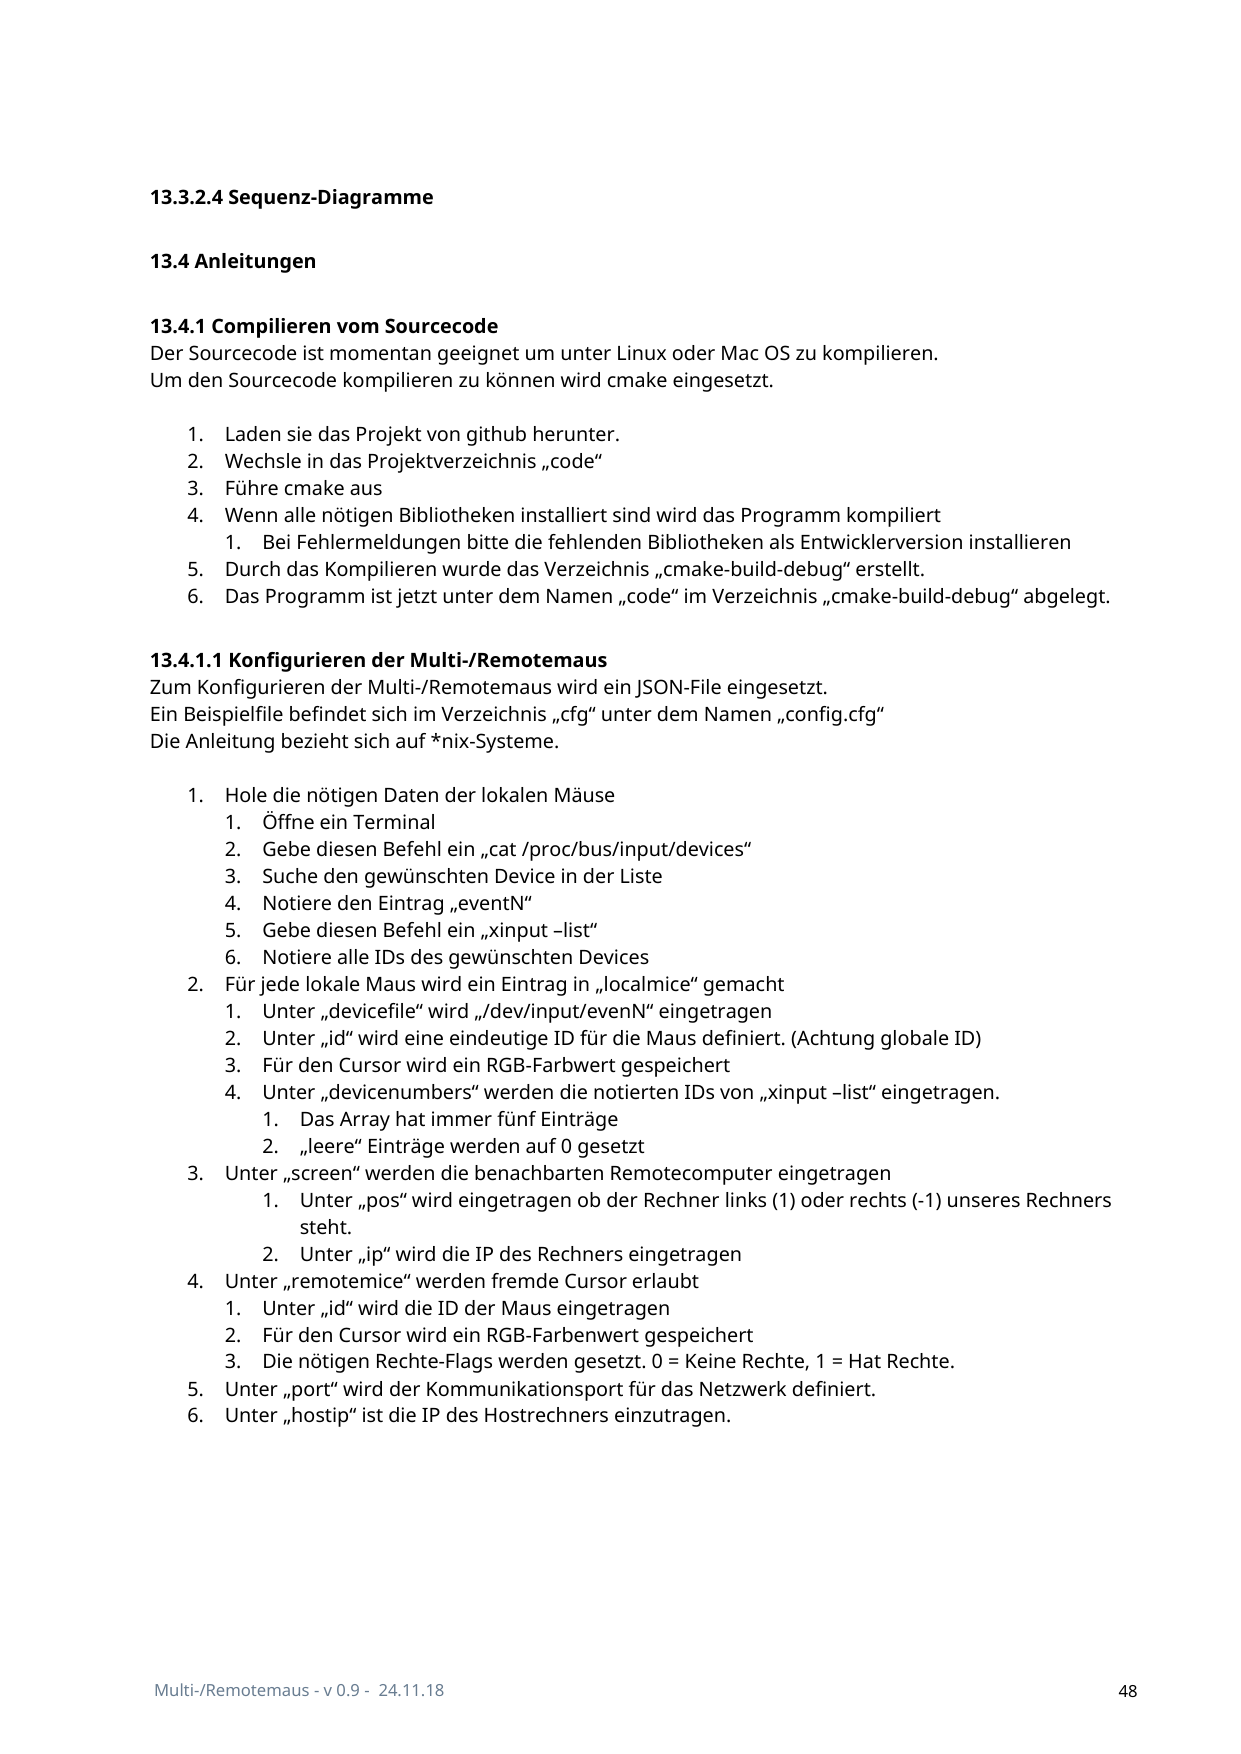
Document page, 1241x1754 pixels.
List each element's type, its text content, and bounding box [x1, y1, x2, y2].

list Hole die nötigen Daten der lokalen Mäuse [187, 781, 1136, 808]
list Die nötigen Rechte-Flags werden gesetzt. 0 = Keine Rechte, 1 = Hat Rechte. [224, 1348, 1136, 1375]
list Laden sie das Projekt von github herunter. [187, 420, 1136, 447]
list Suche den gewünschten Device in der Liste [224, 862, 1136, 889]
subtitle Sequenz-Diagramme [149, 183, 1136, 210]
list Unter „hostip“ ist die IP des Hostrechners einzutragen. [187, 1402, 1136, 1429]
list Gebe diesen Befehl ein „cat /proc/bus/input/devices“ [224, 835, 1136, 862]
list Notiere den Eintrag „eventN“ [224, 889, 1136, 916]
list Unter „devicefile“ wird „/dev/input/evenN“ eingetragen [224, 997, 1136, 1024]
list Für jede lokale Maus wird ein Eintrag in „localmice“ gemacht [187, 970, 1136, 997]
text Zum Konfigurieren der Multi-/Remotemaus wird ein JSON-File eingesetzt. [149, 673, 1136, 700]
list Für den Cursor wird ein RGB-Farbwert gespeichert [224, 1051, 1136, 1078]
text Der Sourcecode ist momentan geeignet um unter Linux oder Mac OS zu kompilieren. [149, 339, 1136, 366]
subtitle Anleitungen [149, 248, 1136, 274]
list Unter „pos“ wird eingetragen ob der Rechner links (1) oder rechts (-1) unseres Rechners steht. [262, 1186, 1136, 1240]
list Unter „remotemice“ werden fremde Cursor erlaubt [187, 1267, 1136, 1294]
list Öffne ein Terminal [224, 808, 1136, 835]
text Die Anleitung bezieht sich auf *nix-Systeme. [149, 727, 1136, 754]
list Wenn alle nötigen Bibliotheken installiert sind wird das Programm kompiliert [187, 501, 1136, 528]
list Notiere alle IDs des gewünschten Devices [224, 943, 1136, 970]
list Das Programm ist jetzt unter dem Namen „code“ im Verzeichnis „cmake-build-debug“ abgelegt. [187, 582, 1136, 609]
list Unter „port“ wird der Kommunikationsport für das Netzwerk definiert. [187, 1375, 1136, 1402]
list Für den Cursor wird ein RGB-Farbenwert gespeichert [224, 1321, 1136, 1348]
list Durch das Kompilieren wurde das Verzeichnis „cmake-build-debug“ erstellt. [187, 555, 1136, 582]
subtitle Compilieren vom Sourcecode [149, 312, 1136, 339]
list Unter „id“ wird eine eindeutige ID für die Maus definiert. (Achtung globale ID) [224, 1024, 1136, 1051]
list „leere“ Einträge werden auf 0 gesetzt [262, 1132, 1136, 1159]
list Führe cmake aus [187, 474, 1136, 501]
list Das Array hat immer fünf Einträge [262, 1105, 1136, 1132]
list Wechsle in das Projektverzeichnis „code“ [187, 447, 1136, 474]
list Unter „id“ wird die ID der Maus eingetragen [224, 1294, 1136, 1321]
list Gebe diesen Befehl ein „xinput –list“ [224, 916, 1136, 943]
list Unter „screen“ werden die benachbarten Remotecomputer eingetragen [187, 1159, 1136, 1186]
text Um den Sourcecode kompilieren zu können wird cmake eingesetzt. [149, 366, 1136, 393]
list Unter „devicenumbers“ werden die notierten IDs von „xinput –list“ eingetragen. [224, 1078, 1136, 1105]
list Unter „ip“ wird die IP des Rechners eingetragen [262, 1240, 1136, 1267]
list Bei Fehlermeldungen bitte die fehlenden Bibliotheken als Entwicklerversion installieren [224, 528, 1136, 555]
text Ein Beispielfile befindet sich im Verzeichnis „cfg“ unter dem Namen „config.cfg“ [149, 700, 1136, 727]
subtitle Konfigurieren der Multi-/Remotemaus [149, 646, 1136, 673]
